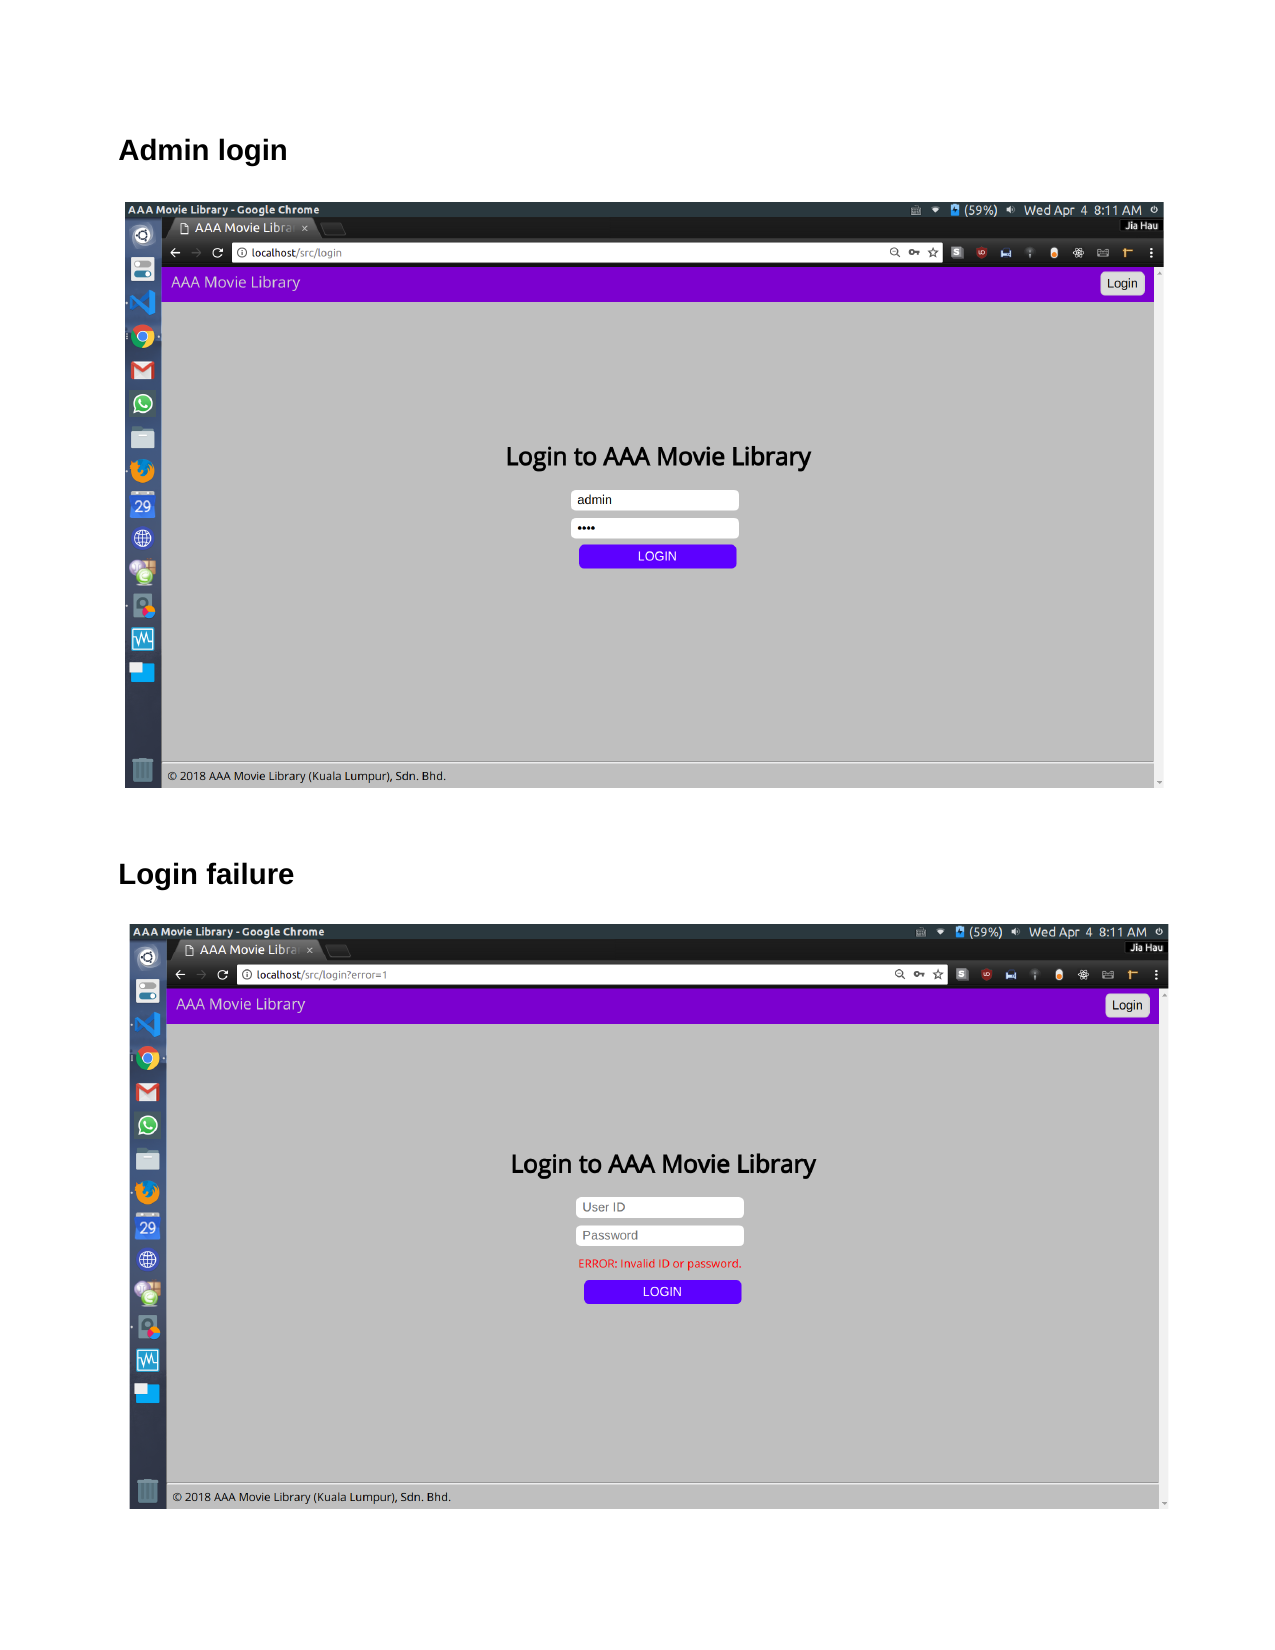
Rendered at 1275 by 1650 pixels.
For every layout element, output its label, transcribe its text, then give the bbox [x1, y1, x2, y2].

picture [125, 202, 1164, 788]
picture [129, 924, 1169, 1509]
subtitle Login failure [118, 857, 1157, 890]
subtitle Admin login [118, 133, 1157, 166]
